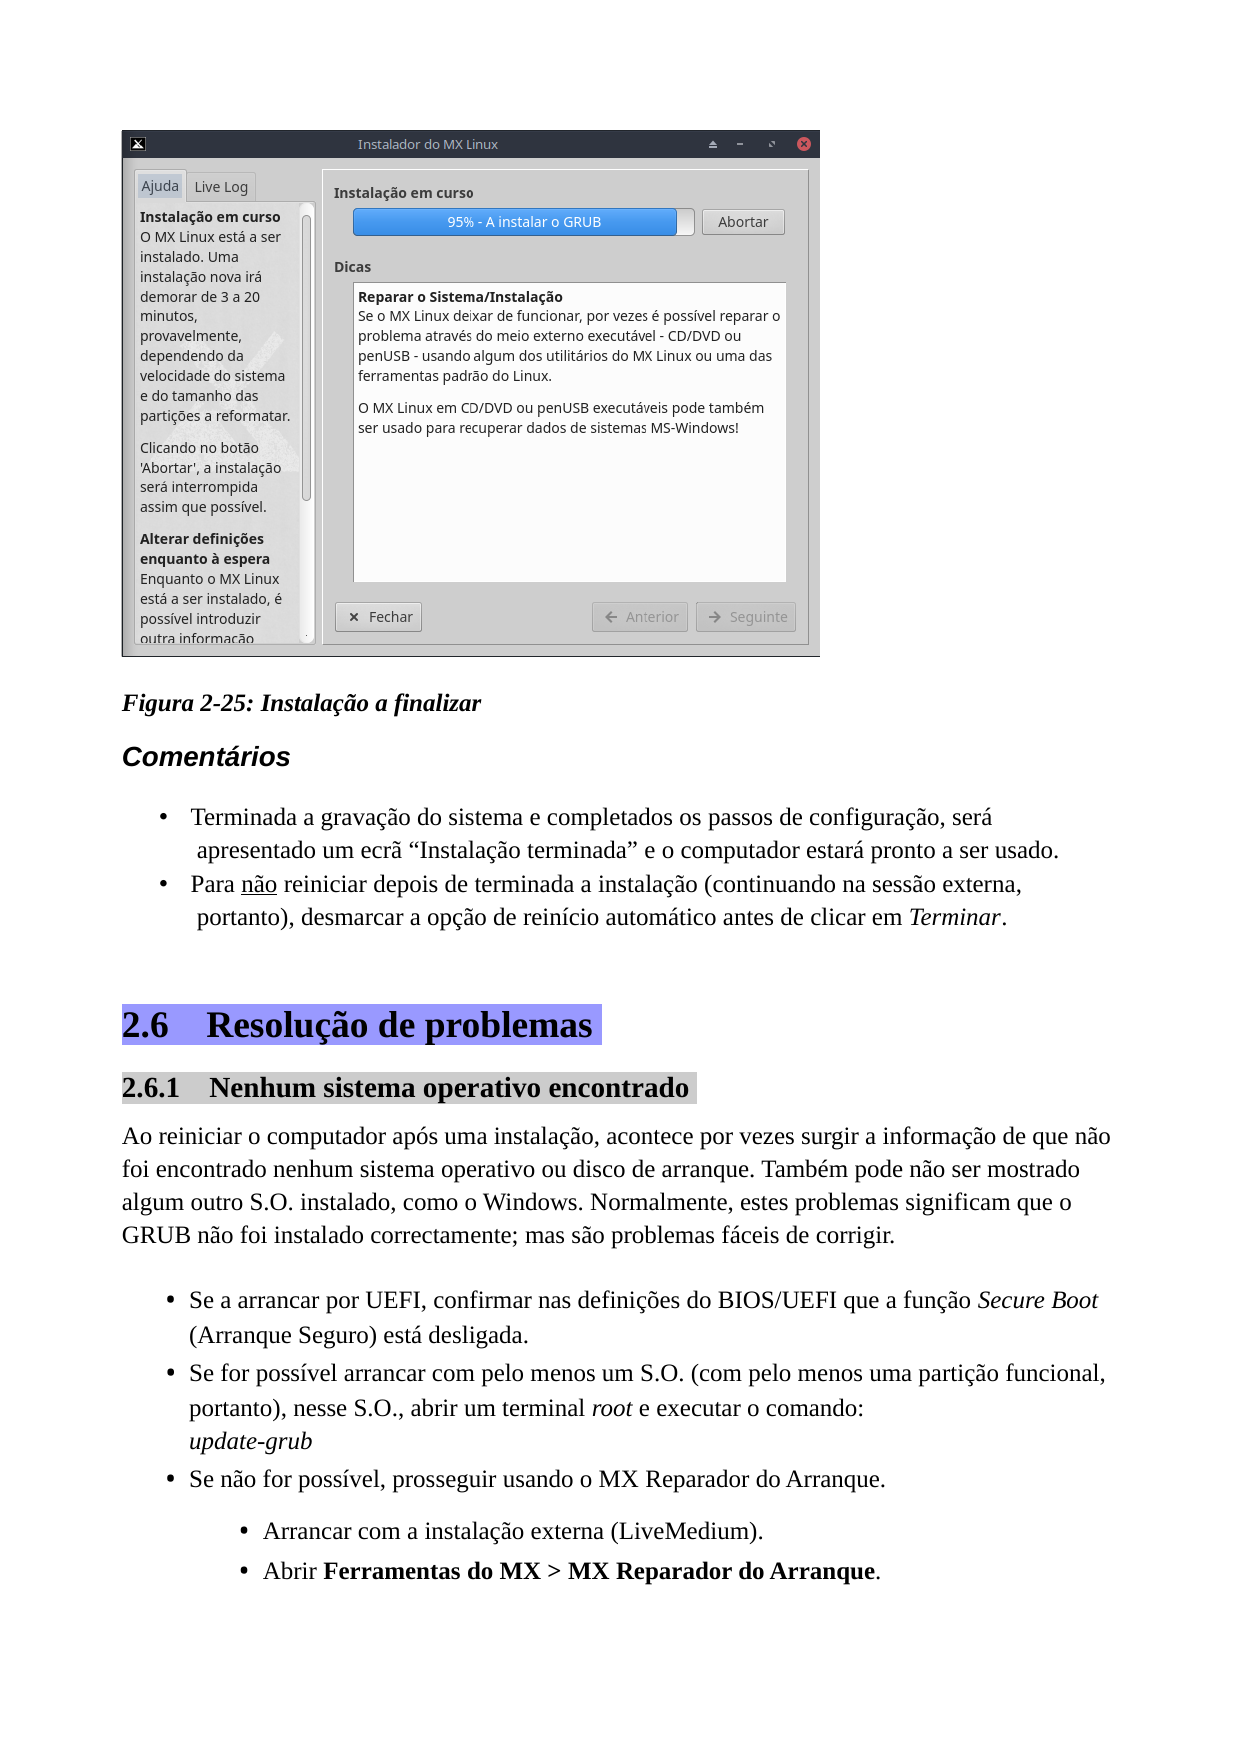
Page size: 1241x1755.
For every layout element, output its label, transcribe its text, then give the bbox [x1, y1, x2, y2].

list Abrir Ferramentas do MX > MX Reparador do Arranque. [233, 1546, 1122, 1593]
list Terminada a gravação do sistema e completados os passos de configuração, será apresentado um ecrã “Instalação terminada” e o computador estará pronto a ser usado. [153, 797, 1122, 864]
list Se não for possível, prosseguir usando o MX Reparador do Arranque. [159, 1454, 1122, 1501]
picture [121, 130, 820, 657]
text Figura 2-25: Instalação a finalizar [115, 683, 1122, 717]
list Se for possível arrancar com pelo menos um S.O. (com pelo menos uma partição funcional, portanto), nesse S.O., abrir um terminal root e executar o comando: update-grub [159, 1348, 1122, 1454]
list Para não reiniciar depois de terminada a instalação (continuando na sessão externa, portanto), desmarcar a opção de reinício automático antes de clicar em Terminar. [153, 864, 1122, 937]
text 2.6 Resolução de problemas [115, 997, 1122, 1045]
list Arrancar com a instalação externa (LiveMedium). [233, 1507, 1122, 1546]
subtitle 2.6.1 Nenhum sistema operativo encontrado [115, 1065, 1122, 1104]
text Ao reiniciar o computador após uma instalação, acontece por vezes surgir a informação de que não foi encontrado nenhum sistema operativo ou disco de arranque. Também pode não ser mostrado algum outro S.O. instalado, como o Windows. Normalmente, estes problemas significam que o GRUB não foi instalado correctamente; mas são problemas fáceis de corrigir. [115, 1116, 1122, 1256]
subtitle Comentários [115, 735, 1122, 779]
list Se a arrancar por UEFI, confirmar nas definições do BIOS/UEFI que a função Secure Boot (Arranque Seguro) está desligada. [159, 1276, 1122, 1348]
